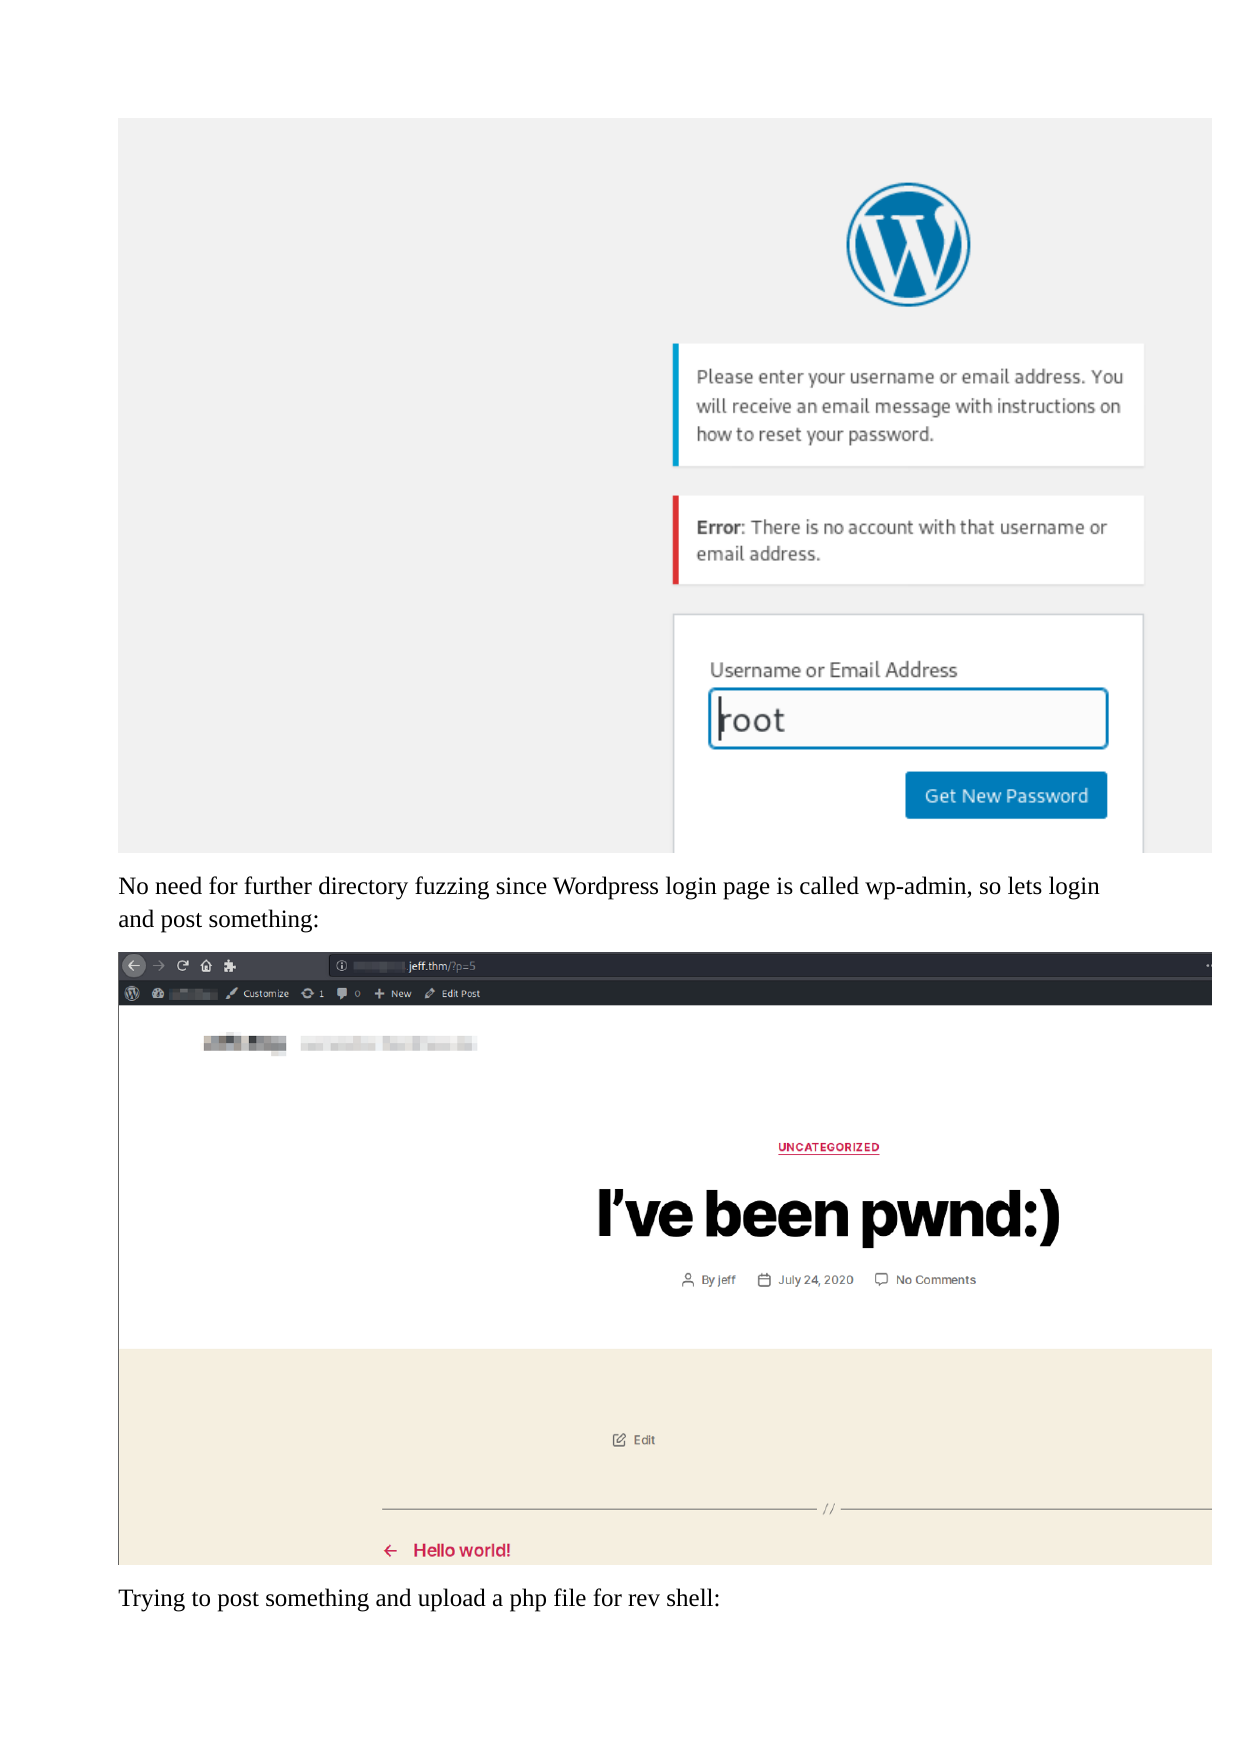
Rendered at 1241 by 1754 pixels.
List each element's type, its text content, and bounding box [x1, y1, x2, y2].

picture [118, 118, 1212, 853]
text Trying to post something and upload a php file for rev shell: [118, 1583, 1122, 1612]
text No need for further directory fuzzing since Wordpress login page is called wp-admin, so lets login and post something: [118, 871, 1122, 933]
picture [118, 952, 1212, 1565]
